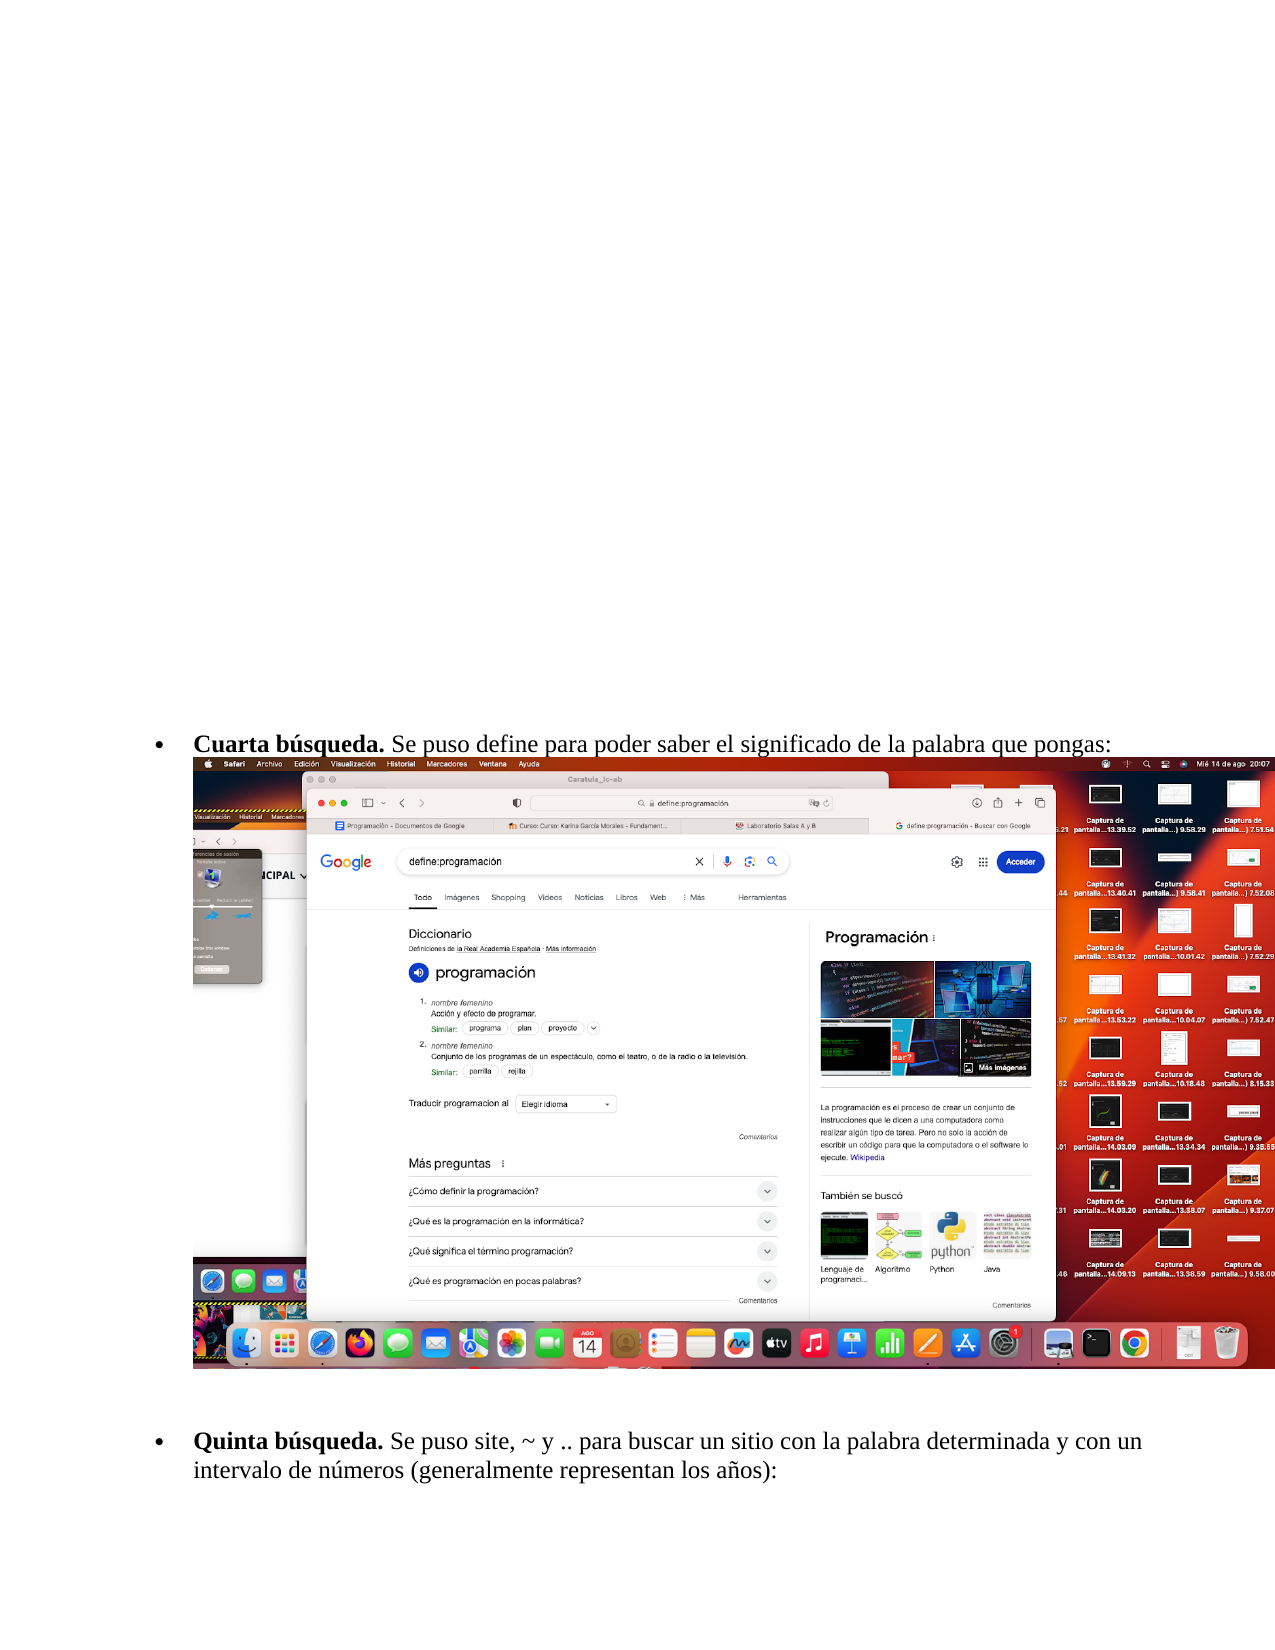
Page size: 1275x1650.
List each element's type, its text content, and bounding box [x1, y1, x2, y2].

list [156, 59, 1205, 671]
list Quinta búsqueda. Se puso site, ~ y .. para buscar un sitio con la palabra determinada y con un intervalo de números (generalmente representan los años): [156, 1426, 1205, 1484]
list Cuarta búsqueda. Se puso define para poder saber el significado de la palabra que pongas: [156, 729, 1205, 1369]
